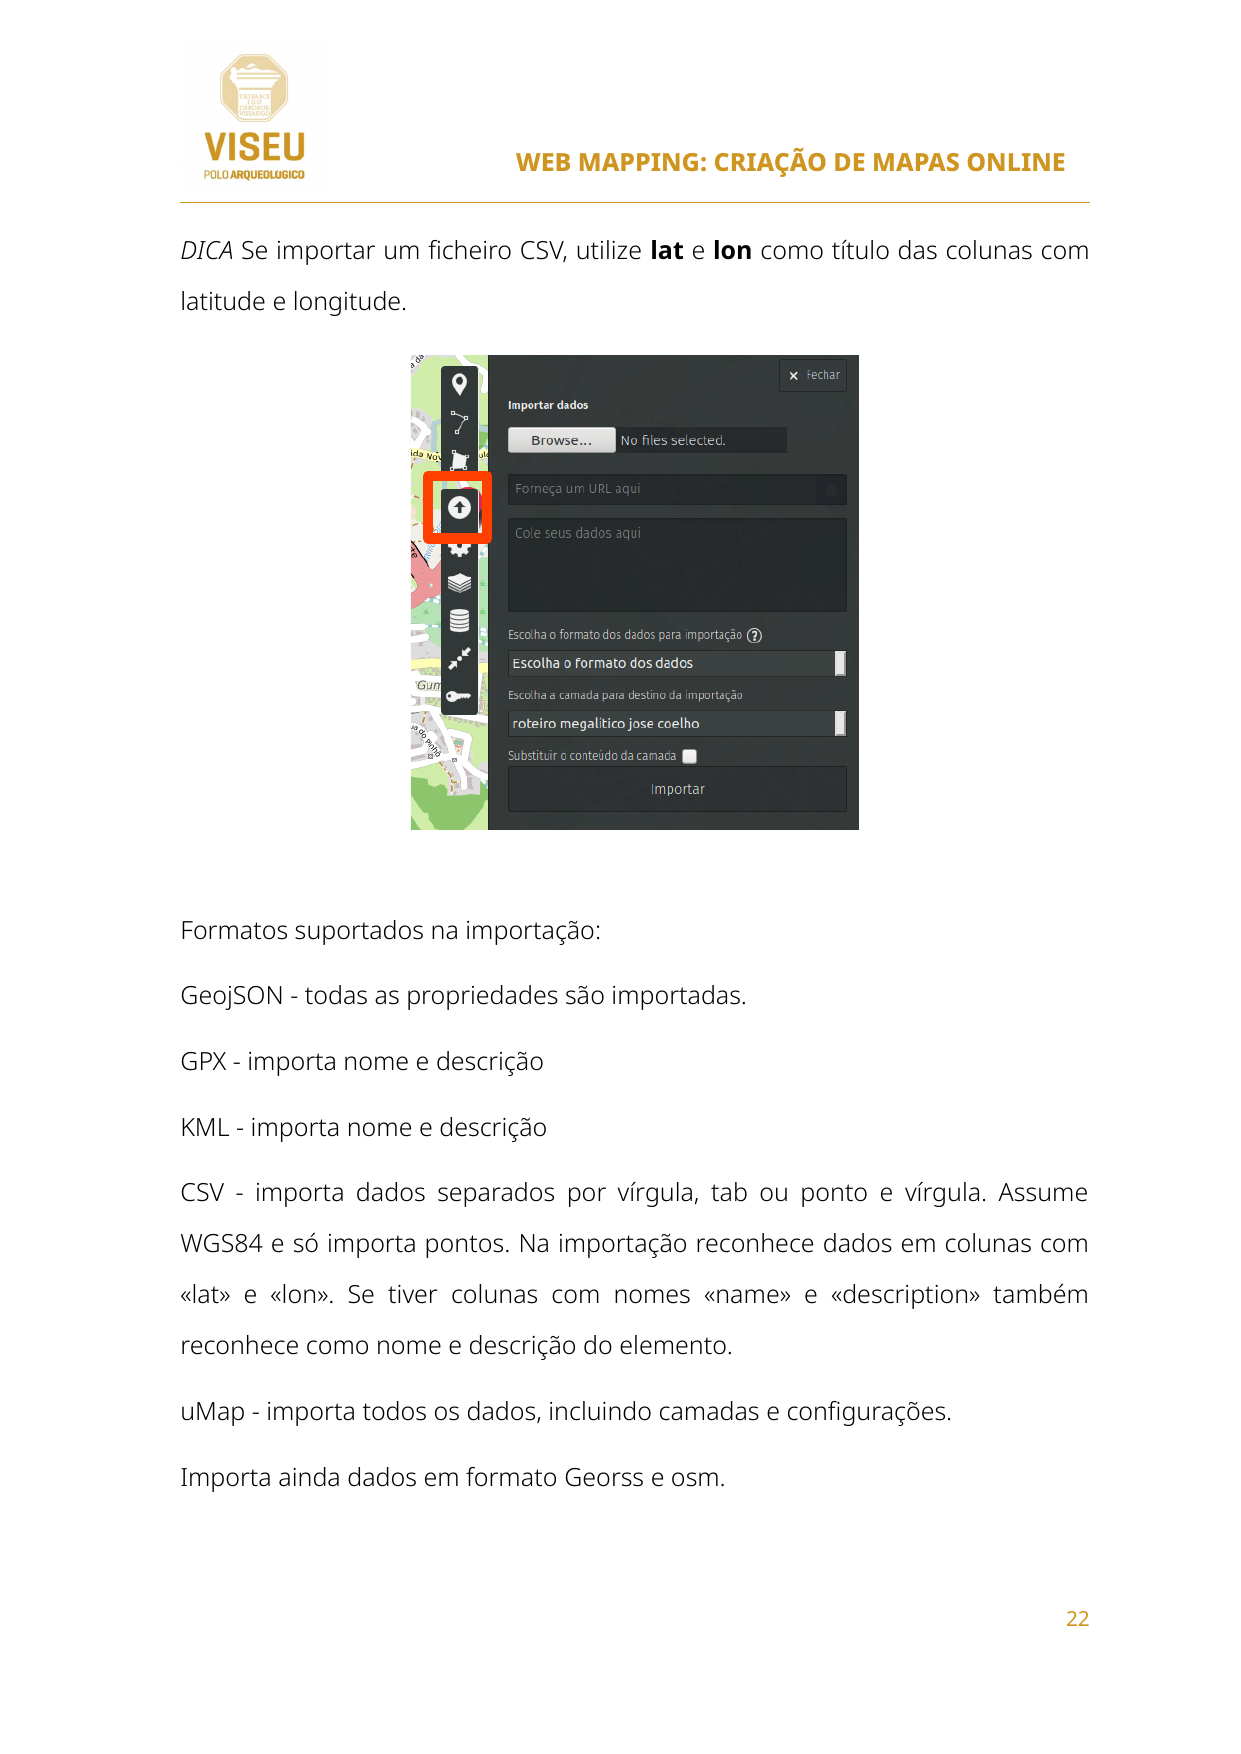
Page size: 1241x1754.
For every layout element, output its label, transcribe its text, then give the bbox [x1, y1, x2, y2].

text GPX - importa nome e descrição [180, 1043, 1090, 1078]
picture [410, 355, 859, 830]
text Importa ainda dados em formato Georss e osm. [180, 1459, 1090, 1493]
text GeojSON - todas as propriedades são importadas. [180, 978, 1090, 1012]
text KML - importa nome e descrição [180, 1109, 1090, 1143]
text uMap - importa todos os dados, incluindo camadas e configurações. [180, 1393, 1090, 1428]
text Formatos suportados na importação: [180, 912, 1090, 946]
text DICA Se importar um ficheiro CSV, utilize lat e lon como título das colunas com latitude e longitude. [180, 232, 1090, 317]
text CSV - importa dados separados por vírgula, tab ou ponto e vírgula. Assume WGS84 e só importa pontos. Na importação reconhece dados em colunas com «lat» e «lon». Se tiver colunas com nomes «name» e «description» também reconhece como nome e descrição do elemento. [180, 1175, 1090, 1362]
